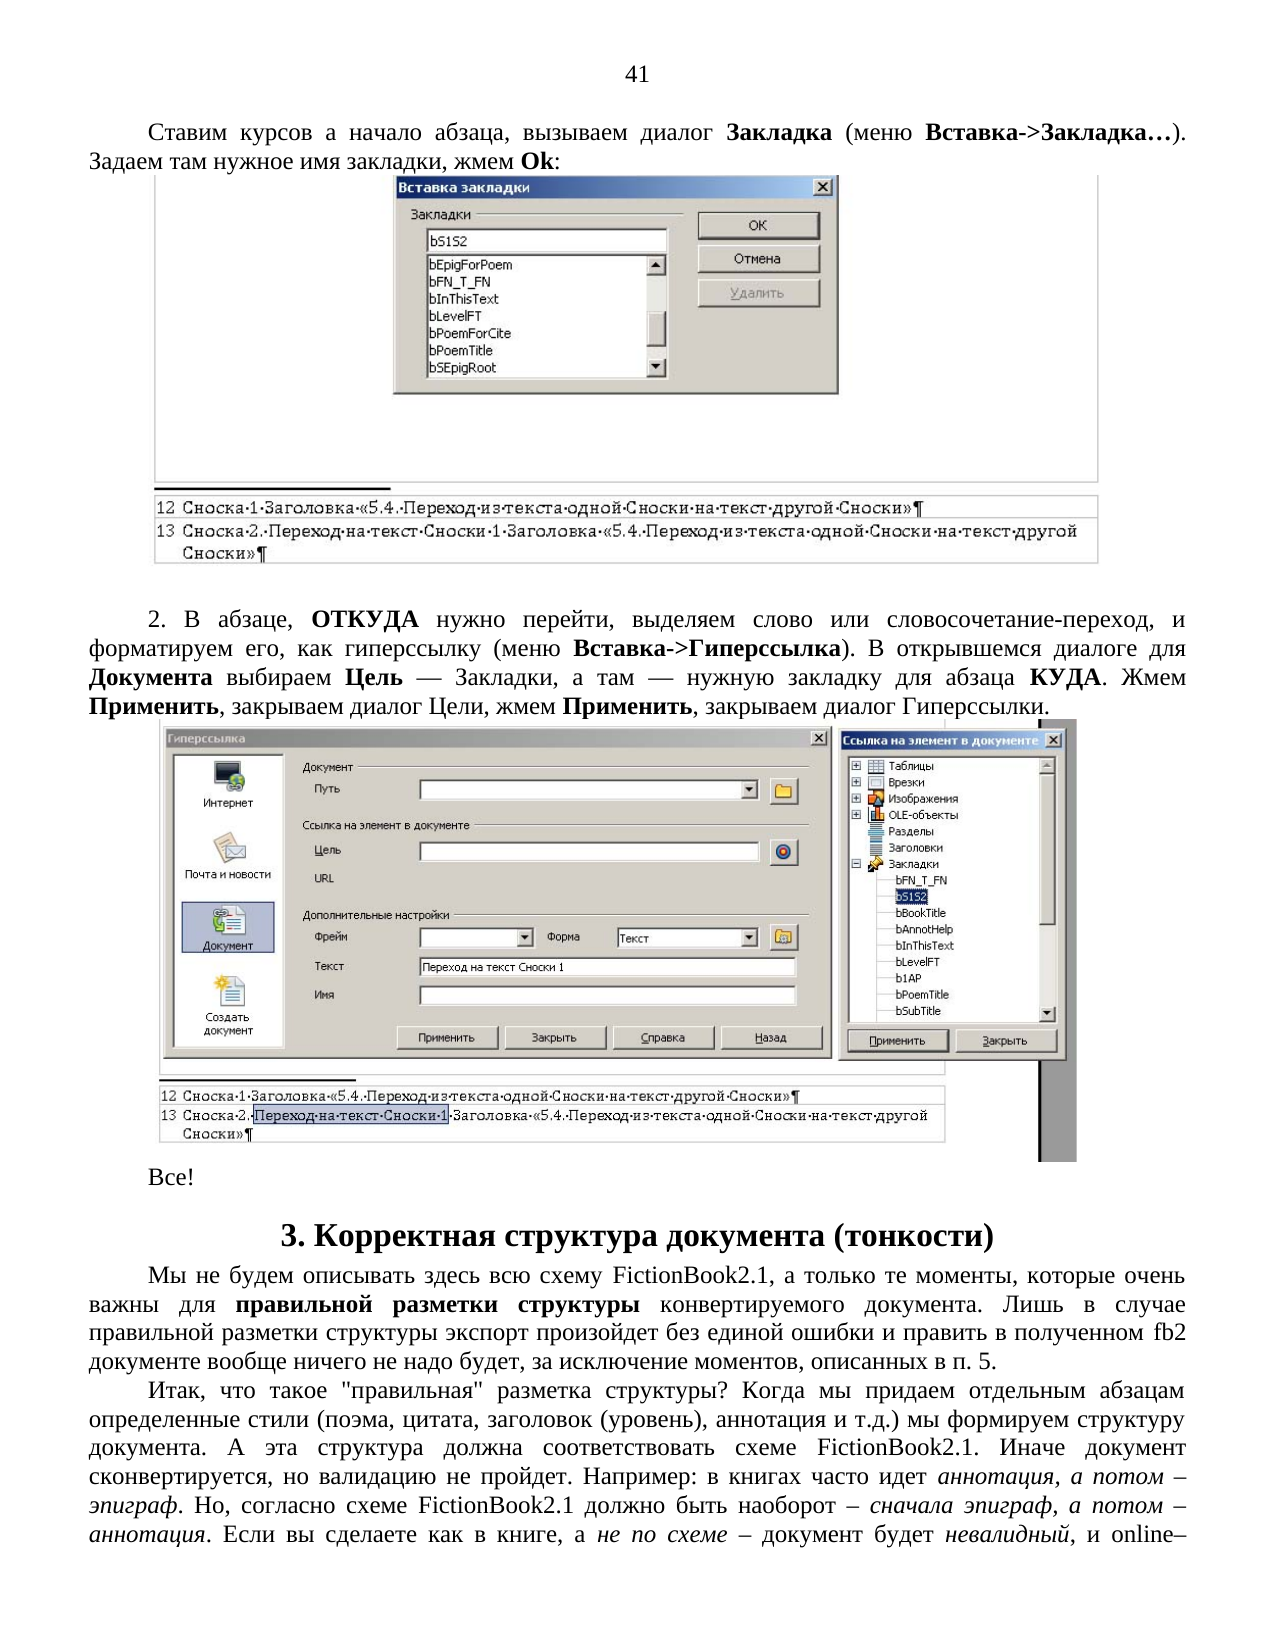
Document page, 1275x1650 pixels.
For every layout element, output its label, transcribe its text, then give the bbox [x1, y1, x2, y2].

text Мы не будем описывать здесь всю схему FictionBook2.1, а только те моменты, которые очень важны для правильной разметки структуры конвертируемого документа. Лишь в случае правильной разметки структуры экспорт произойдет без единой ошибки и править в полученном fb2 документе вообще ничего не надо будет, за исключение моментов, описанных в п. 5. [89, 1260, 1186, 1375]
text 2. В абзаце, ОТКУДА нужно перейти, выделяем слово или словосочетание-переход, и форматируем его, как гиперссылку (меню Вставка->Гиперссылка). В открывшемся диалоге для Документа выбираем Цель — Закладки, а там — нужную закладку для абзаца КУДА. Жмем Применить, закрываем диалог Цели, жмем Применить, закрываем диалог Гиперссылки. [89, 604, 1186, 719]
picture [147, 719, 1077, 1162]
text Все! [89, 1162, 1186, 1190]
text Итак, что такое "правильная" разметка структуры? Когда мы придаем отдельным абзацам определенные стили (поэма, цитата, заголовок (уровень), аннотация и т.д.) мы формируем структуру документа. А эта структура должна соответствовать схеме FictionBook2.1. Иначе документ сконвертируется, но валидацию не пройдет. Например: в книгах часто идет аннотация, а потом – эпиграф. Но, согласно схеме FictionBook2.1 должно быть наоборот – сначала эпиграф, а потом – аннотация. Если вы сделаете как в книге, а не по схеме – документ будет невалидный, и online– [89, 1375, 1186, 1547]
text Ставим курсов а начало абзаца, вызываем диалог Закладка (меню Вставка->Закладка…). Задаем там нужное имя закладки, жмем Ok: [89, 117, 1186, 175]
picture [147, 175, 1101, 576]
subtitle 3. Корректная структура документа (тонкости) [89, 1215, 1186, 1254]
